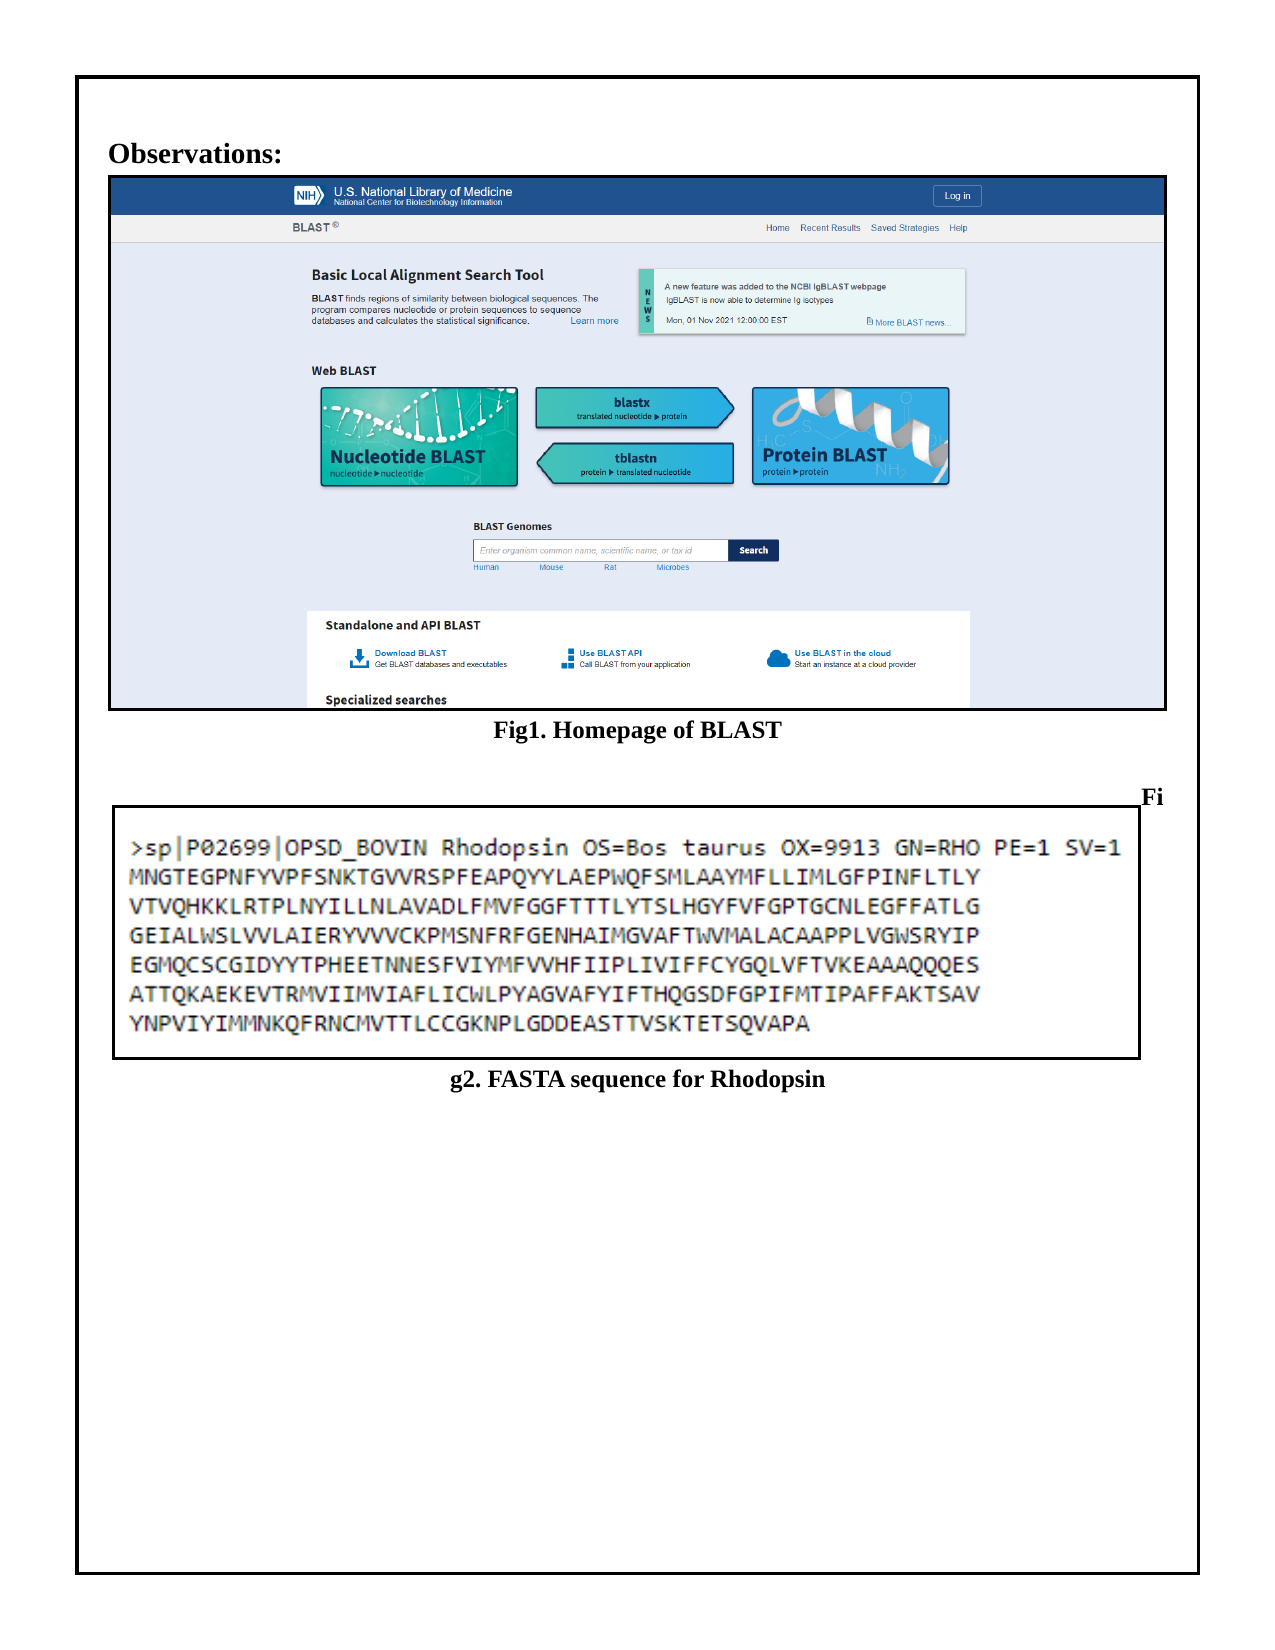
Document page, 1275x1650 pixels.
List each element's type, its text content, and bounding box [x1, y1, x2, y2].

text Fig1. Homepage of BLAST [108, 711, 1167, 744]
text Fig2. FASTA sequence for Rhodopsin [108, 782, 1167, 1093]
text Observations: [108, 136, 1167, 170]
